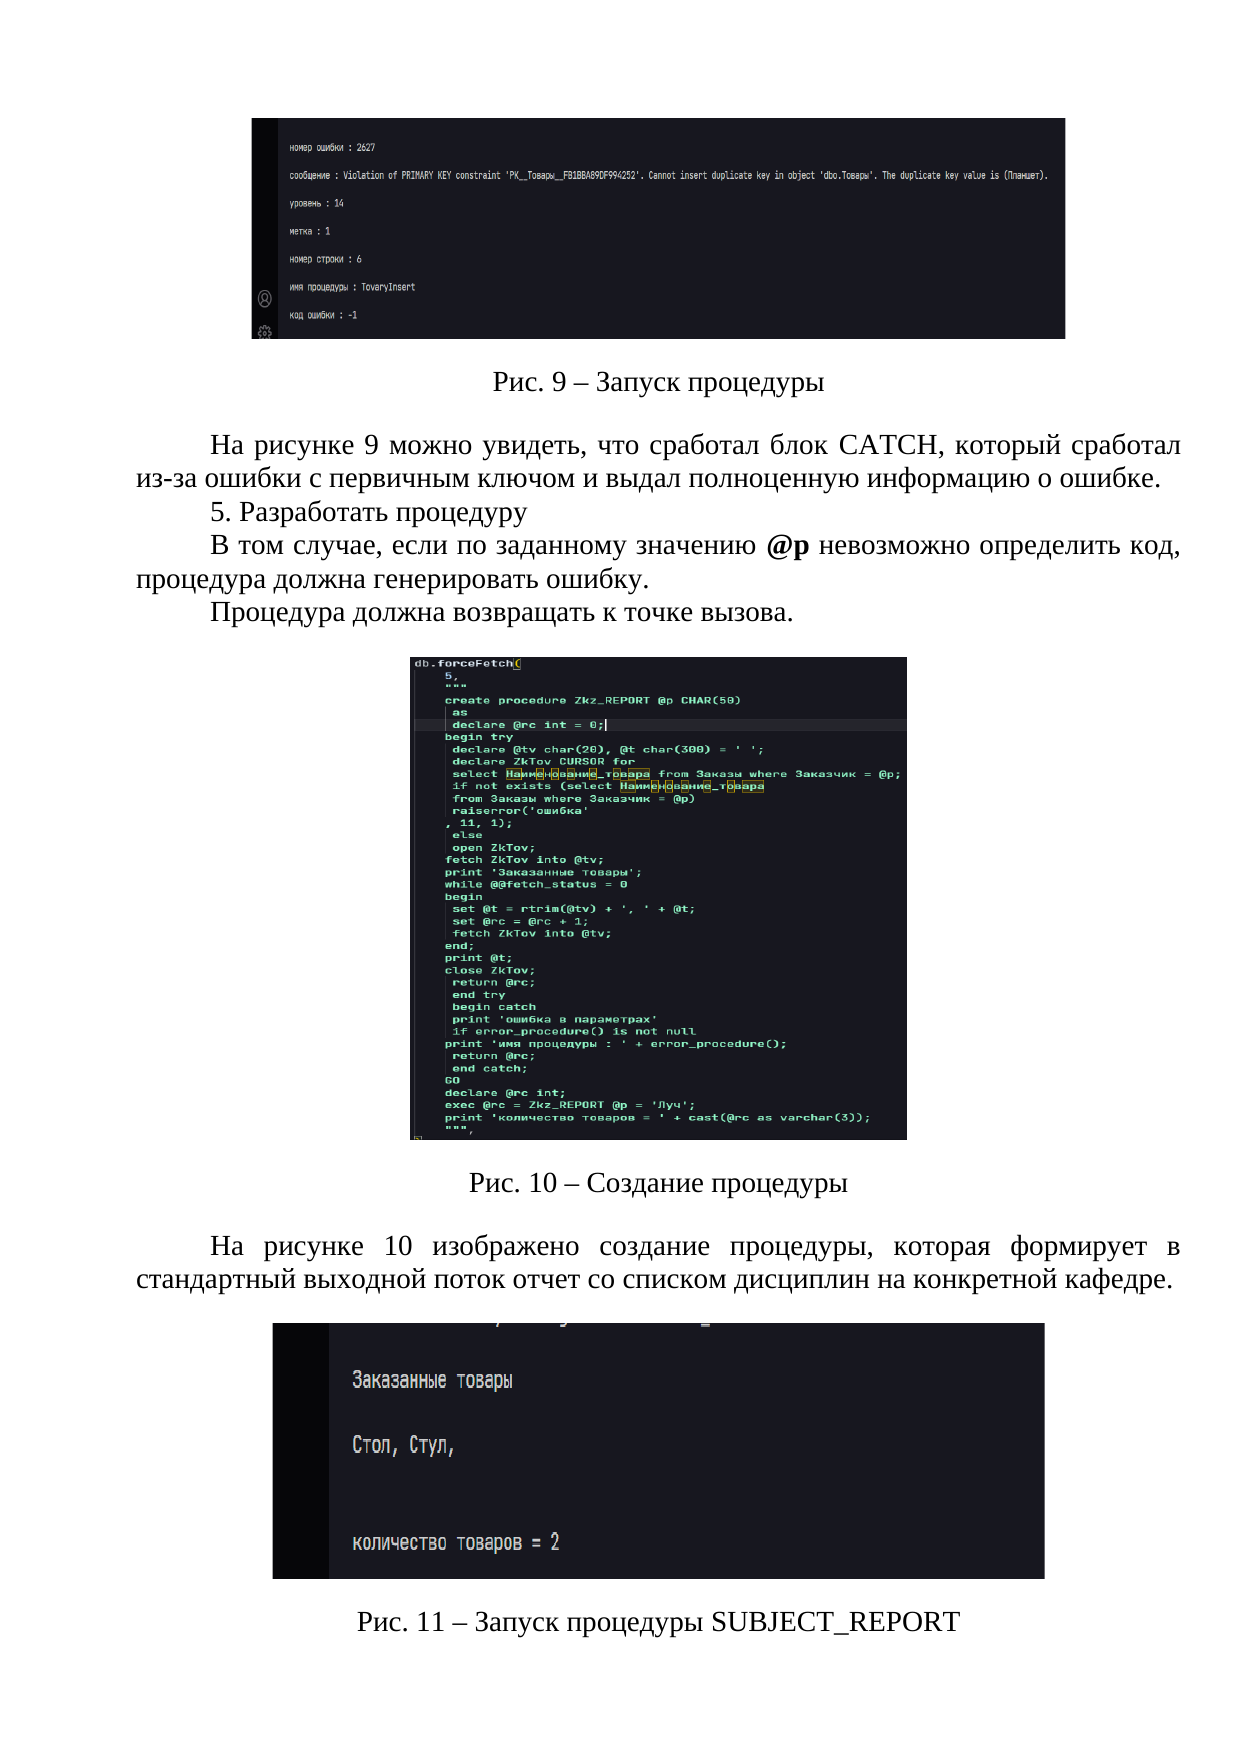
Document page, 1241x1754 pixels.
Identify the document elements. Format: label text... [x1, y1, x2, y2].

picture [272, 1323, 1045, 1579]
text Рис. 11 – Запуск процедуры SUBJECT_REPORT [136, 1604, 1181, 1637]
text В том случае, если по заданному значению @p невозможно определить код, процедура должна генерировать ошибку. [136, 527, 1181, 594]
text На рисунке 10 изображено создание процедуры, которая формирует в стандартный выходной поток отчет со списком дисциплин на конкретной кафедре. [136, 1228, 1181, 1295]
picture [410, 657, 907, 1140]
text На рисунке 9 можно увидеть, что сработал блок CATCH, который сработал из-за ошибки с первичным ключом и выдал полноценную информацию о ошибке. [136, 427, 1181, 494]
text Рис. 10 – Создание процедуры [136, 1165, 1181, 1198]
text Рис. 9 – Запуск процедуры [136, 364, 1181, 398]
text 5. Разработать процедуру [136, 494, 1181, 527]
picture [251, 118, 1066, 339]
text Процедура должна возвращать к точке вызова. [136, 594, 1181, 628]
